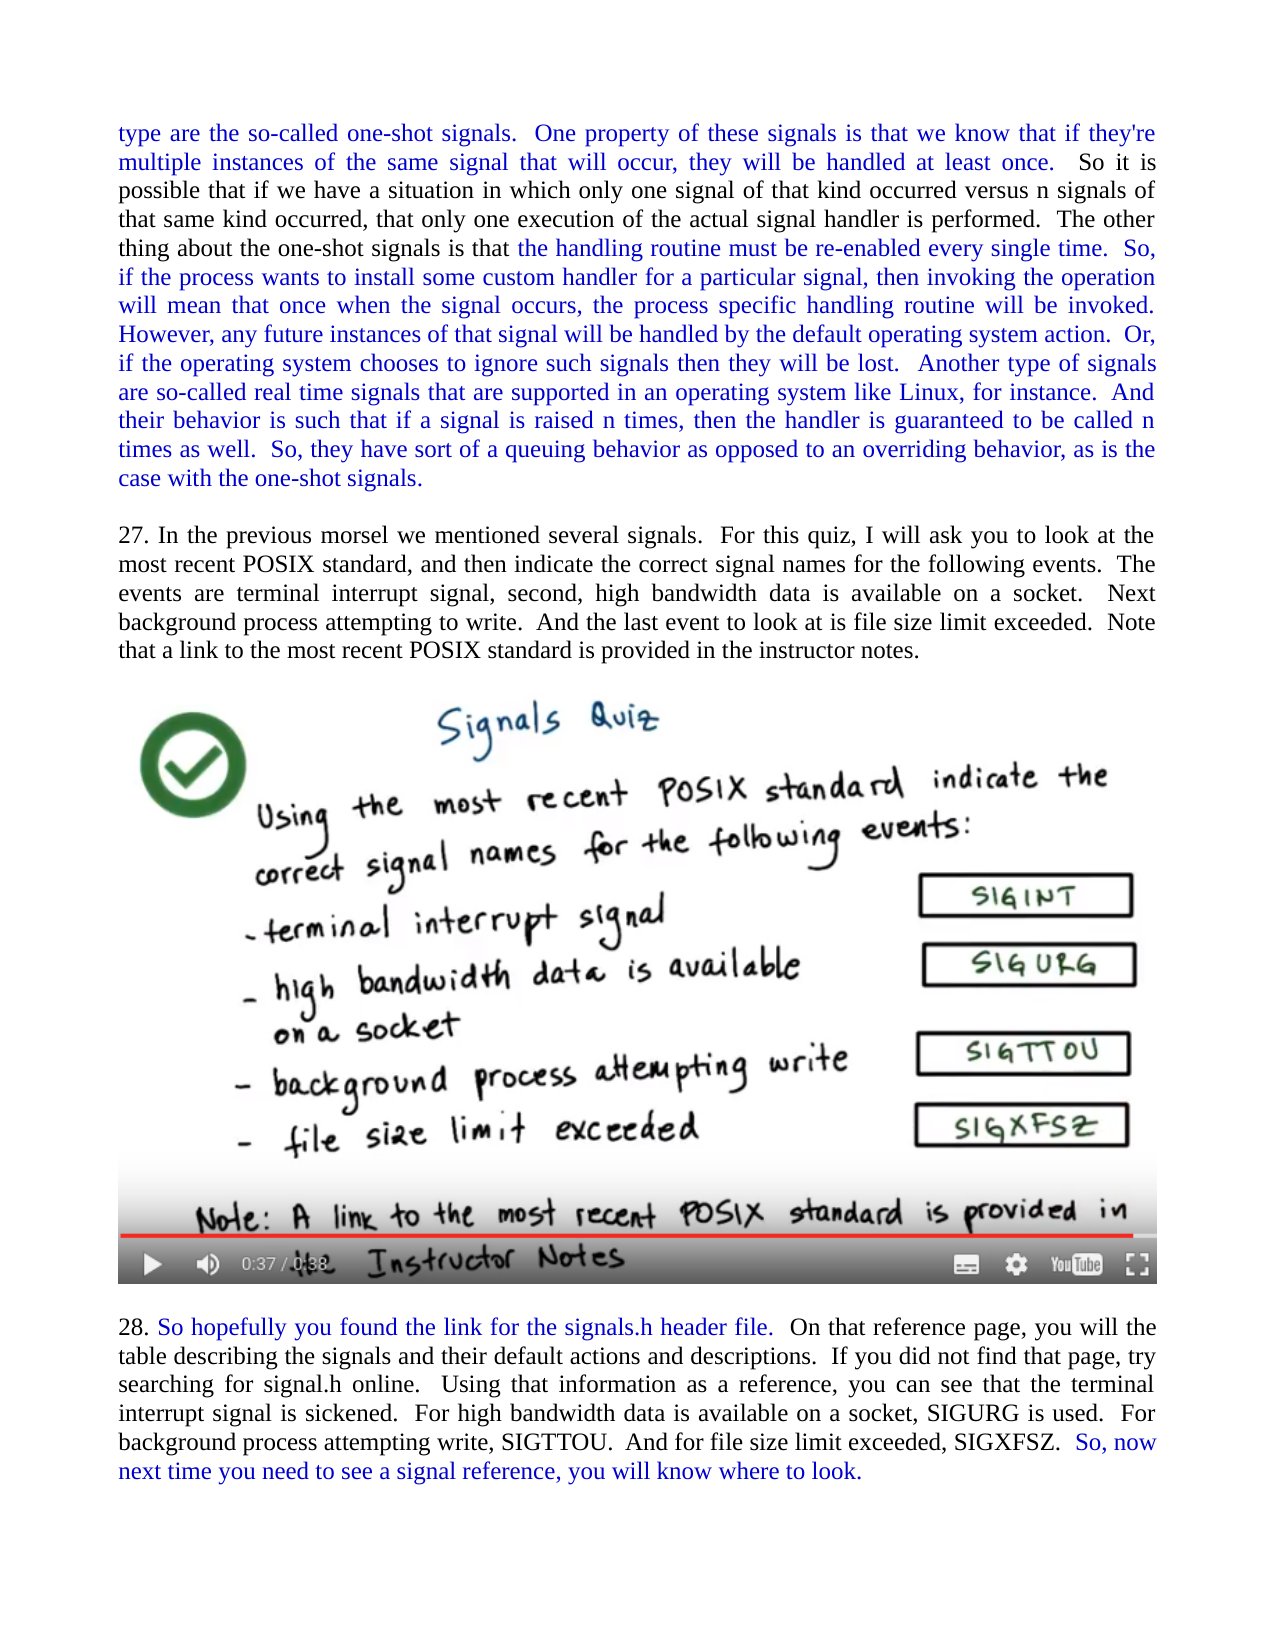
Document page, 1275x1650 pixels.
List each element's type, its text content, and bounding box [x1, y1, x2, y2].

text type are the so-called one-shot signals. One property of these signals is that we know that if they're multiple instances of the same signal that will occur, they will be handled at least once. So it is possible that if we have a situation in which only one signal of that kind occurred versus n signals of that same kind occurred, that only one execution of the actual signal handler is performed. The other thing about the one-shot signals is that the handling routine must be re-enabled every single time. So, if the process wants to install some custom handler for a particular signal, then invoking the operation will mean that once when the signal occurs, the process specific handling routine will be invoked. However, any future instances of that signal will be handled by the default operating system action. Or, if the operating system chooses to ignore such signals then they will be lost. Another type of signals are so-called real time signals that are supported in an operating system like Linux, for instance. And their behavior is such that if a signal is raised n times, then the handler is guaranteed to be called n times as well. So, they have sort of a queuing behavior as opposed to an overriding behavior, as is the case with the one-shot signals. [118, 118, 1157, 492]
text 28. So hopefully you found the link for the signals.h header file. On that reference page, you will the table describing the signals and their default actions and descriptions. If you did not find that page, try searching for signal.h online. Using that information as a reference, you can see that the terminal interrupt signal is sickened. For high bandwidth data is available on a socket, SIGURG is used. For background process attempting write, SIGTTOU. And for file size limit exceeded, SIGXFSZ. So, now next time you need to see a signal reference, you will know where to look. [118, 1312, 1157, 1484]
picture [118, 693, 1157, 1284]
text 27. In the previous morsel we mentioned several signals. For this quiz, I will ask you to look at the most recent POSIX standard, and then indicate the correct signal names for the following events. The events are terminal interrupt signal, second, high bandwidth data is available on a socket. Next background process attempting to write. And the last event to look at is file size limit exceeded. Note that a link to the most recent POSIX standard is provided in the instructor notes. [118, 521, 1157, 664]
